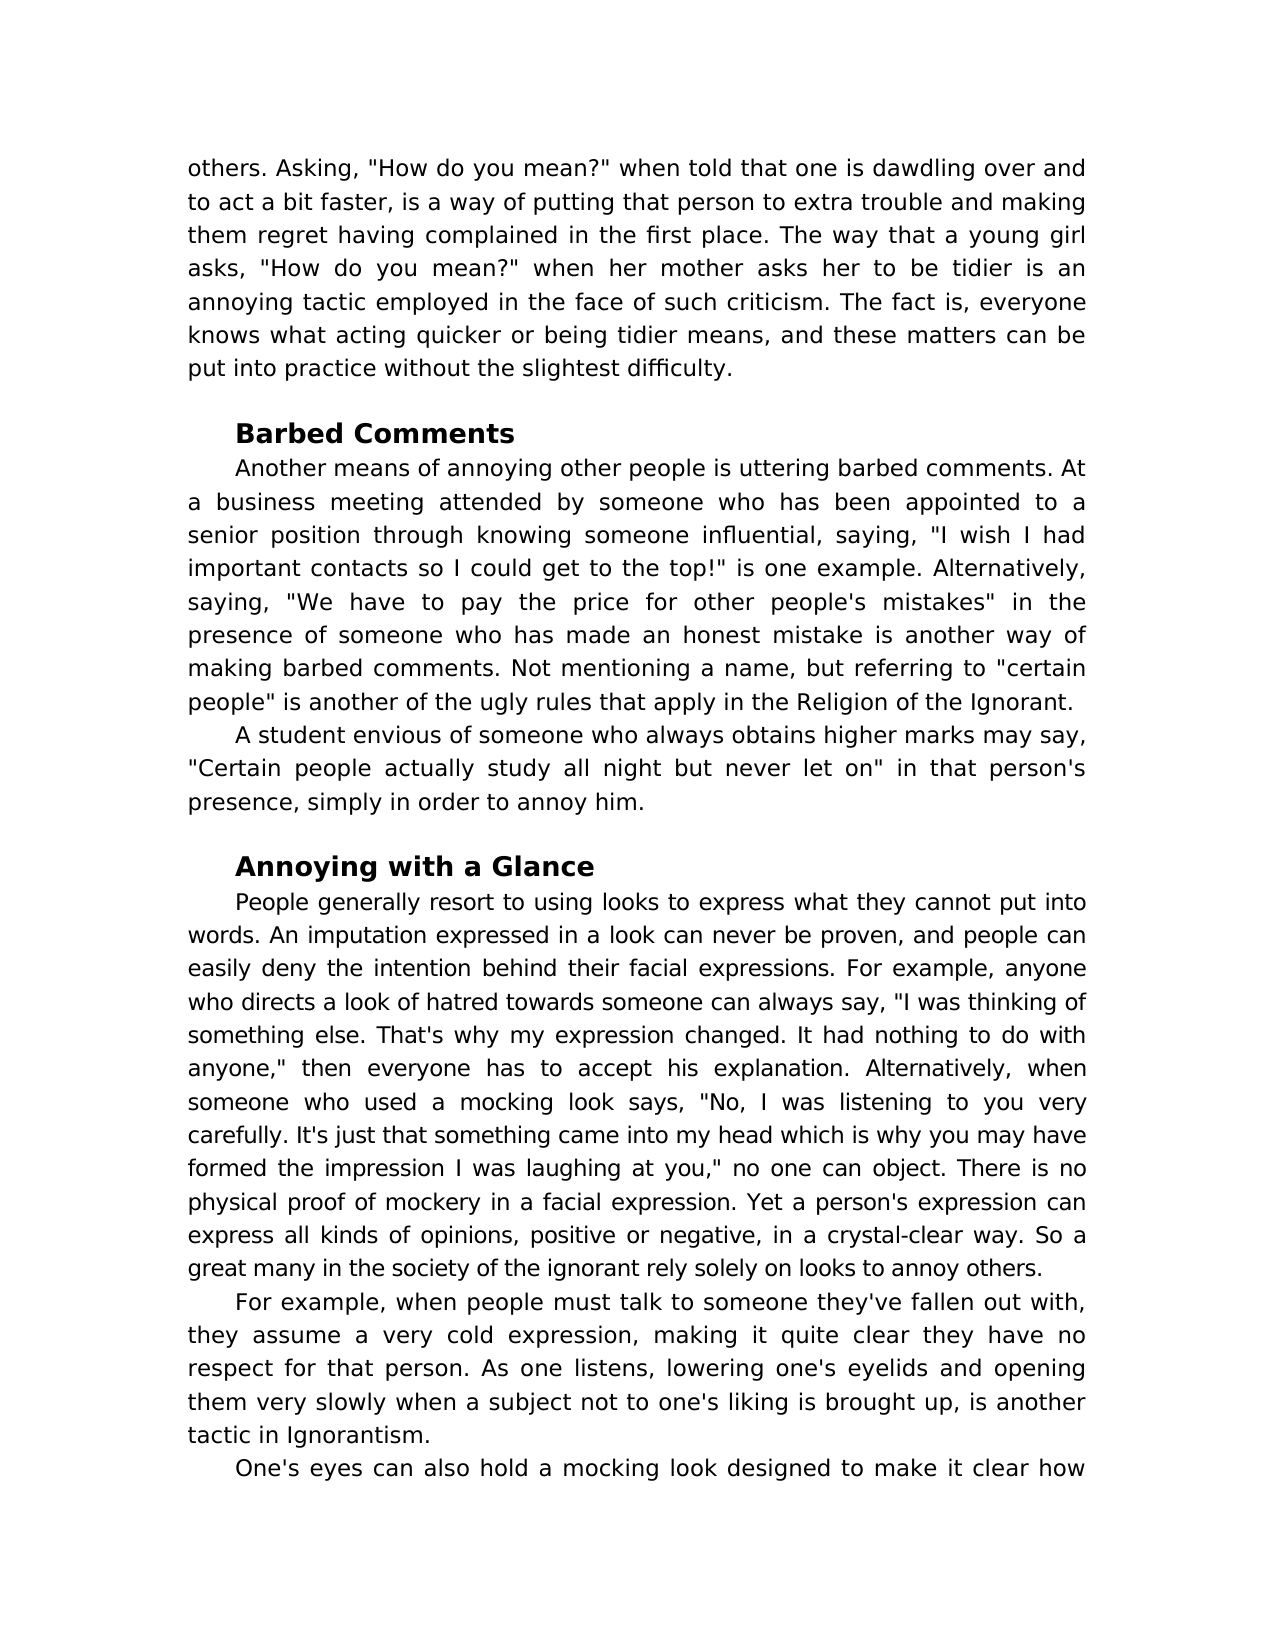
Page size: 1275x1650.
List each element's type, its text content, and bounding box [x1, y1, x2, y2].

text Annoying with a Glance [187, 850, 1087, 883]
text People generally resort to using looks to express what they cannot put into words. An imputation expressed in a look can never be proven, and people can easily deny the intention behind their facial expressions. For example, anyone who directs a look of hatred towards someone can always say, "I was thinking of something else. That's why my expression changed. It had nothing to do with anyone," then everyone has to accept his explanation. Alternatively, when someone who used a mocking look says, "No, I was listening to you very carefully. It's just that something came into my head which is why you may have formed the impression I was laughing at you," no one can object. There is no physical proof of mockery in a facial expression. Yet a person's expression can express all kinds of opinions, positive or negative, in a crystal-clear way. So a great many in the society of the ignorant rely solely on looks to annoy others. [187, 883, 1087, 1283]
text A student envious of someone who always obtains higher marks may say, "Certain people actually study all night but never let on" in that person's presence, simply in order to annoy him. [187, 717, 1087, 817]
text For example, when people must talk to someone they've fallen out with, they assume a very cold expression, making it quite clear they have no respect for that person. As one listens, lowering one's eyelids and opening them very slowly when a subject not to one's liking is brought up, is another tactic in Ignorantism. [187, 1283, 1087, 1450]
text others. Asking, "How do you mean?" when told that one is dawdling over and to act a bit faster, is a way of putting that person to extra trouble and making them regret having complained in the first place. The way that a young girl asks, "How do you mean?" when her mother asks her to be tidier is an annoying tactic employed in the face of such criticism. The fact is, everyone knows what acting quicker or being tidier means, and these matters can be put into practice without the slightest difficulty. [187, 150, 1087, 383]
text Another means of annoying other people is uttering barbed comments. At a business meeting attended by someone who has been appointed to a senior position through knowing someone influential, saying, "I wish I had important contacts so I could get to the top!" is one example. Alternatively, saying, "We have to pay the price for other people's mistakes" in the presence of someone who has made an honest mistake is another way of making barbed comments. Not mentioning a name, but referring to "certain people" is another of the ugly rules that apply in the Religion of the Ignorant. [187, 450, 1087, 717]
text One's eyes can also hold a mocking look designed to make it clear how [187, 1450, 1087, 1483]
text Barbed Comments [187, 417, 1087, 450]
